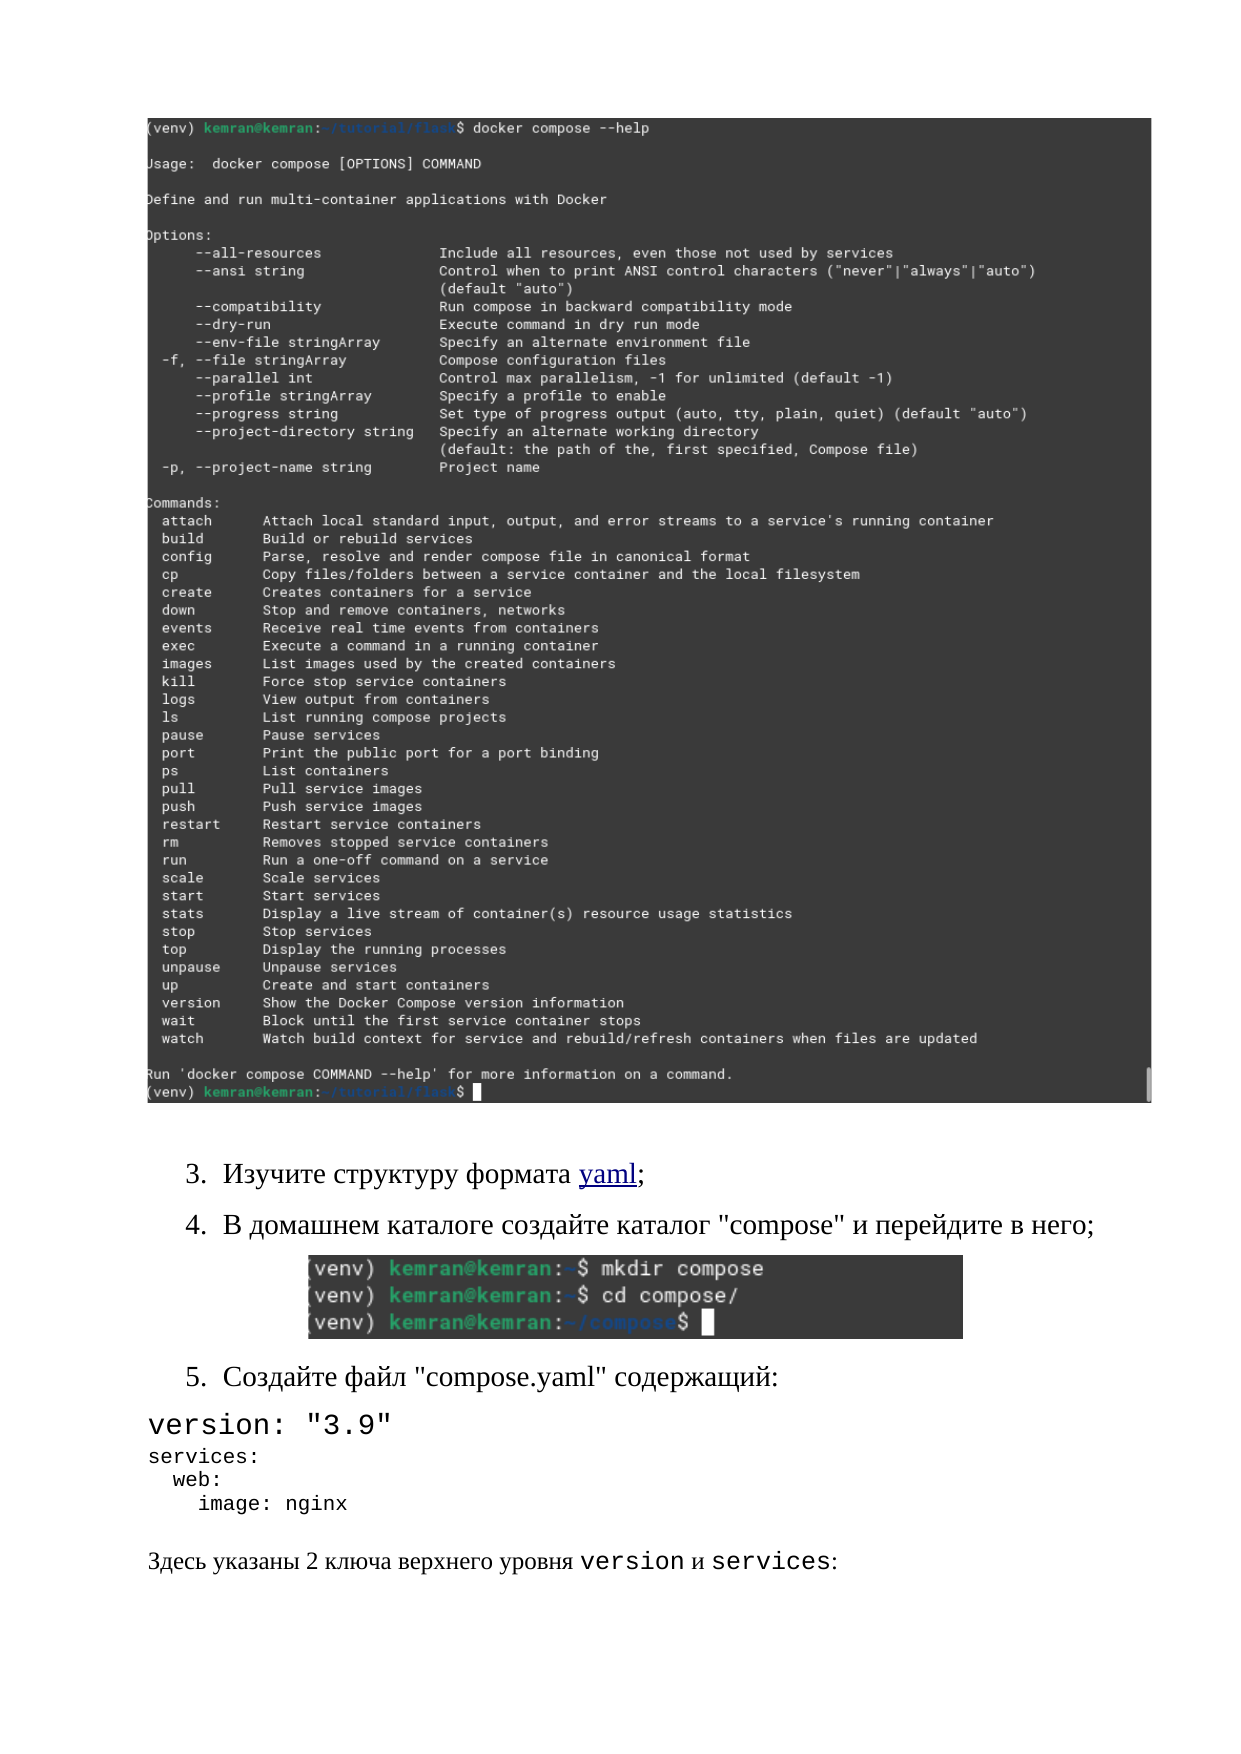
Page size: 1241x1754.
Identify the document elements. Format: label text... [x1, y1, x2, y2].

text services: [148, 1446, 1152, 1469]
picture [308, 1255, 963, 1339]
text version: "3.9" [148, 1410, 1152, 1443]
text Здесь указаны 2 ключа верхнего уровня version и services: [148, 1546, 1152, 1577]
list Создайте файл "compose.yaml" содержащий: [185, 1359, 1152, 1393]
list Изучите структуру формата yaml; [185, 1156, 1152, 1190]
text image: nginx [148, 1493, 1152, 1517]
picture [147, 118, 1152, 1103]
text web: [148, 1469, 1152, 1493]
list В домашнем каталоге создайте каталог "compose" и перейдите в него; [185, 1207, 1152, 1241]
